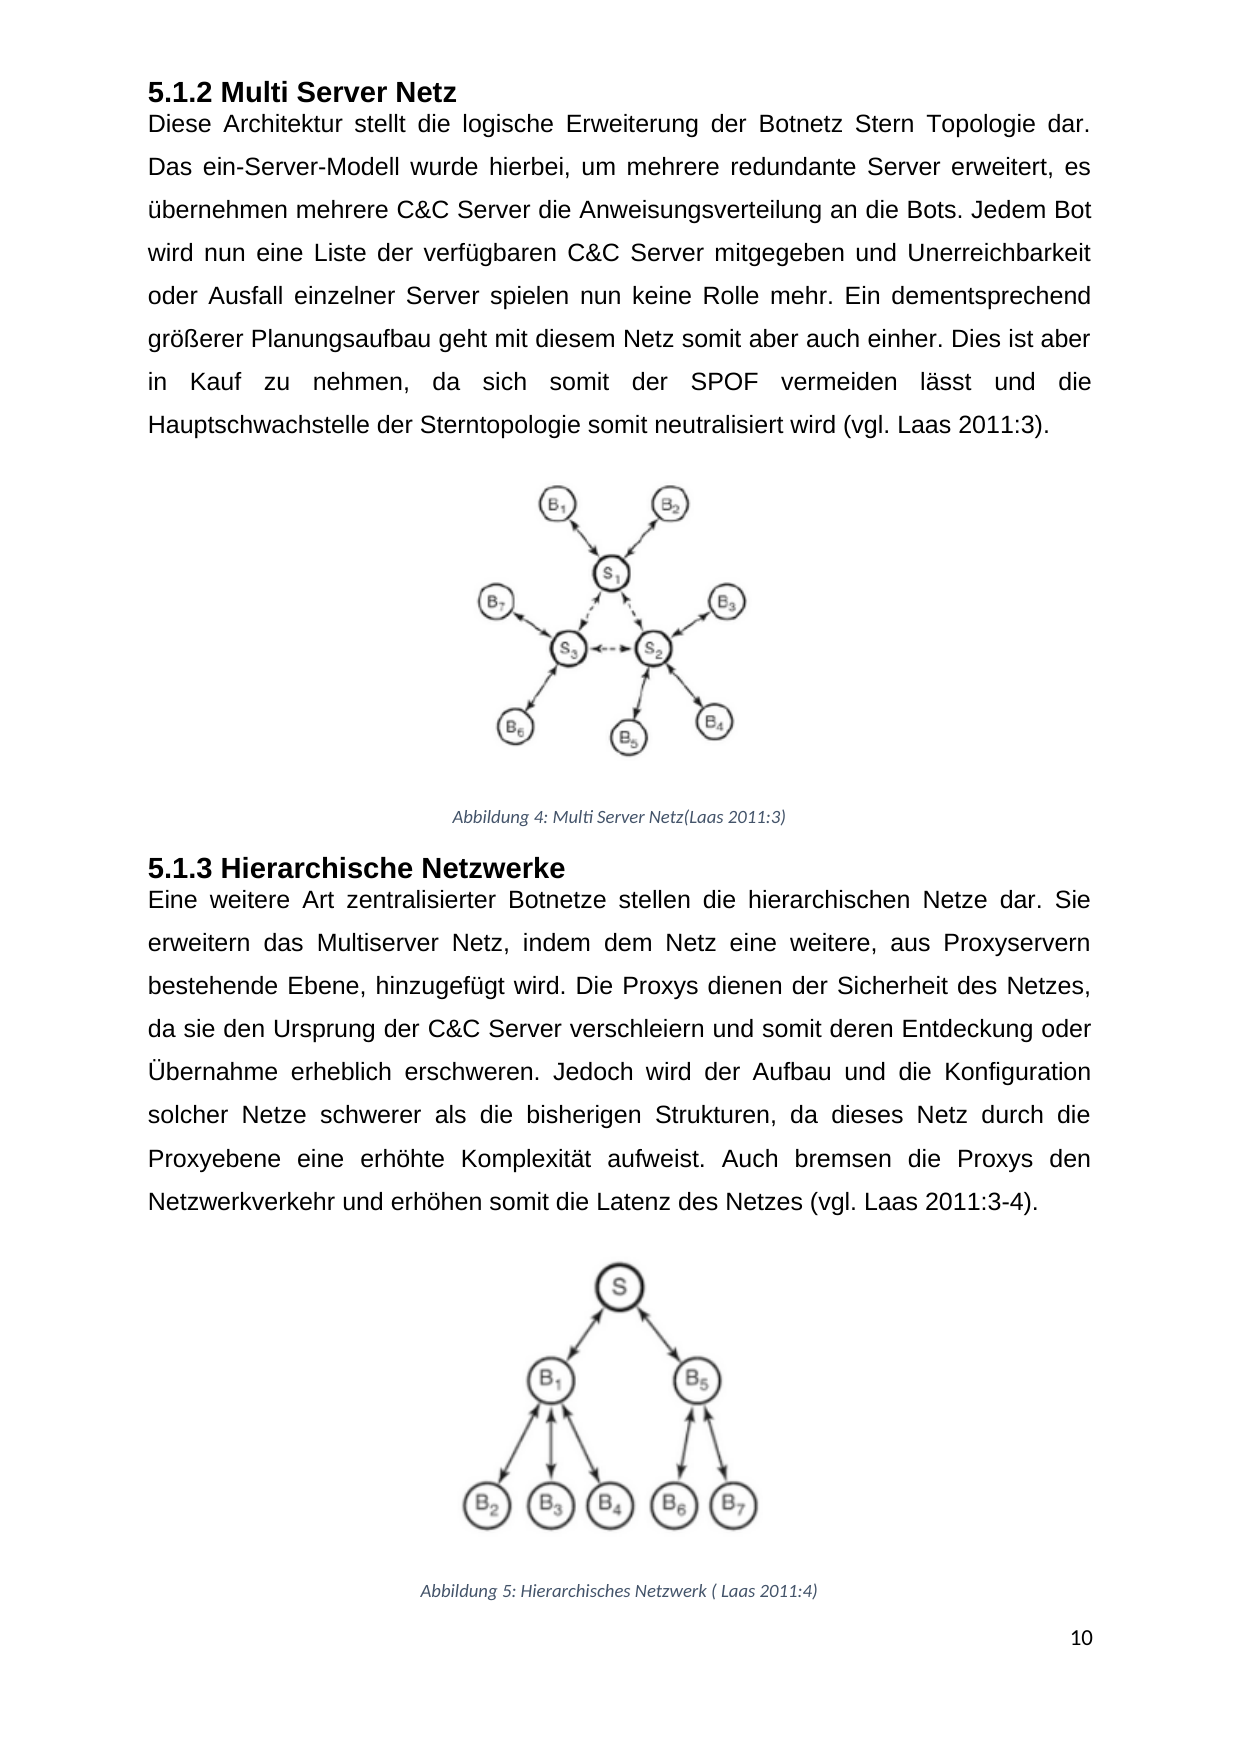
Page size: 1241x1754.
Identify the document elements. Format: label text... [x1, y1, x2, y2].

subtitle 5.1.2 Multi Server Netz [148, 75, 1093, 108]
text Abbildung 4: Multi Server Netz(Laas 2011:3) [148, 806, 1093, 828]
subtitle 5.1.3 Hierarchische Netzwerke [148, 851, 1093, 885]
text Eine weitere Art zentralisierter Botnetze stellen die hierarchischen Netze dar. Sie erweitern das Multiserver Netz, indem dem Netz eine weitere, aus Proxyservern bestehende Ebene, hinzugefügt wird. Die Proxys dienen der Sicherheit des Netzes, da sie den Ursprung der C&C Server verschleiern und somit deren Entdeckung oder Übernahme erheblich erschweren. Jedoch wird der Aufbau und die Konfiguration solcher Netze schwerer als die bisherigen Strukturen, da dieses Netz durch die Proxyebene eine erhöhte Komplexität aufweist. Auch bremsen die Proxys den Netzwerkverkehr und erhöhen somit die Latenz des Netzes (vgl. Laas 2011:3-4). [148, 885, 1093, 1216]
text Abbildung 5: Hierarchisches Netzwerk ( Laas 2011:4) [148, 1579, 1093, 1602]
text Diese Architektur stellt die logische Erweiterung der Botnetz Stern Topologie dar. Das ein-Server-Modell wurde hierbei, um mehrere redundante Server erweitert, es übernehmen mehrere C&C Server die Anweisungsverteilung an die Bots. Jedem Bot wird nun eine Liste der verfügbaren C&C Server mitgegeben und Unerreichbarkeit oder Ausfall einzelner Server spielen nun keine Rolle mehr. Ein dementsprechend größerer Planungsaufbau geht mit diesem Netz somit aber auch einher. Dies ist aber in Kauf zu nehmen, da sich somit der SPOF vermeiden lässt und die Hauptschwachstelle der Sterntopologie somit neutralisiert wird (vgl. Laas 2011:3). [148, 108, 1093, 439]
